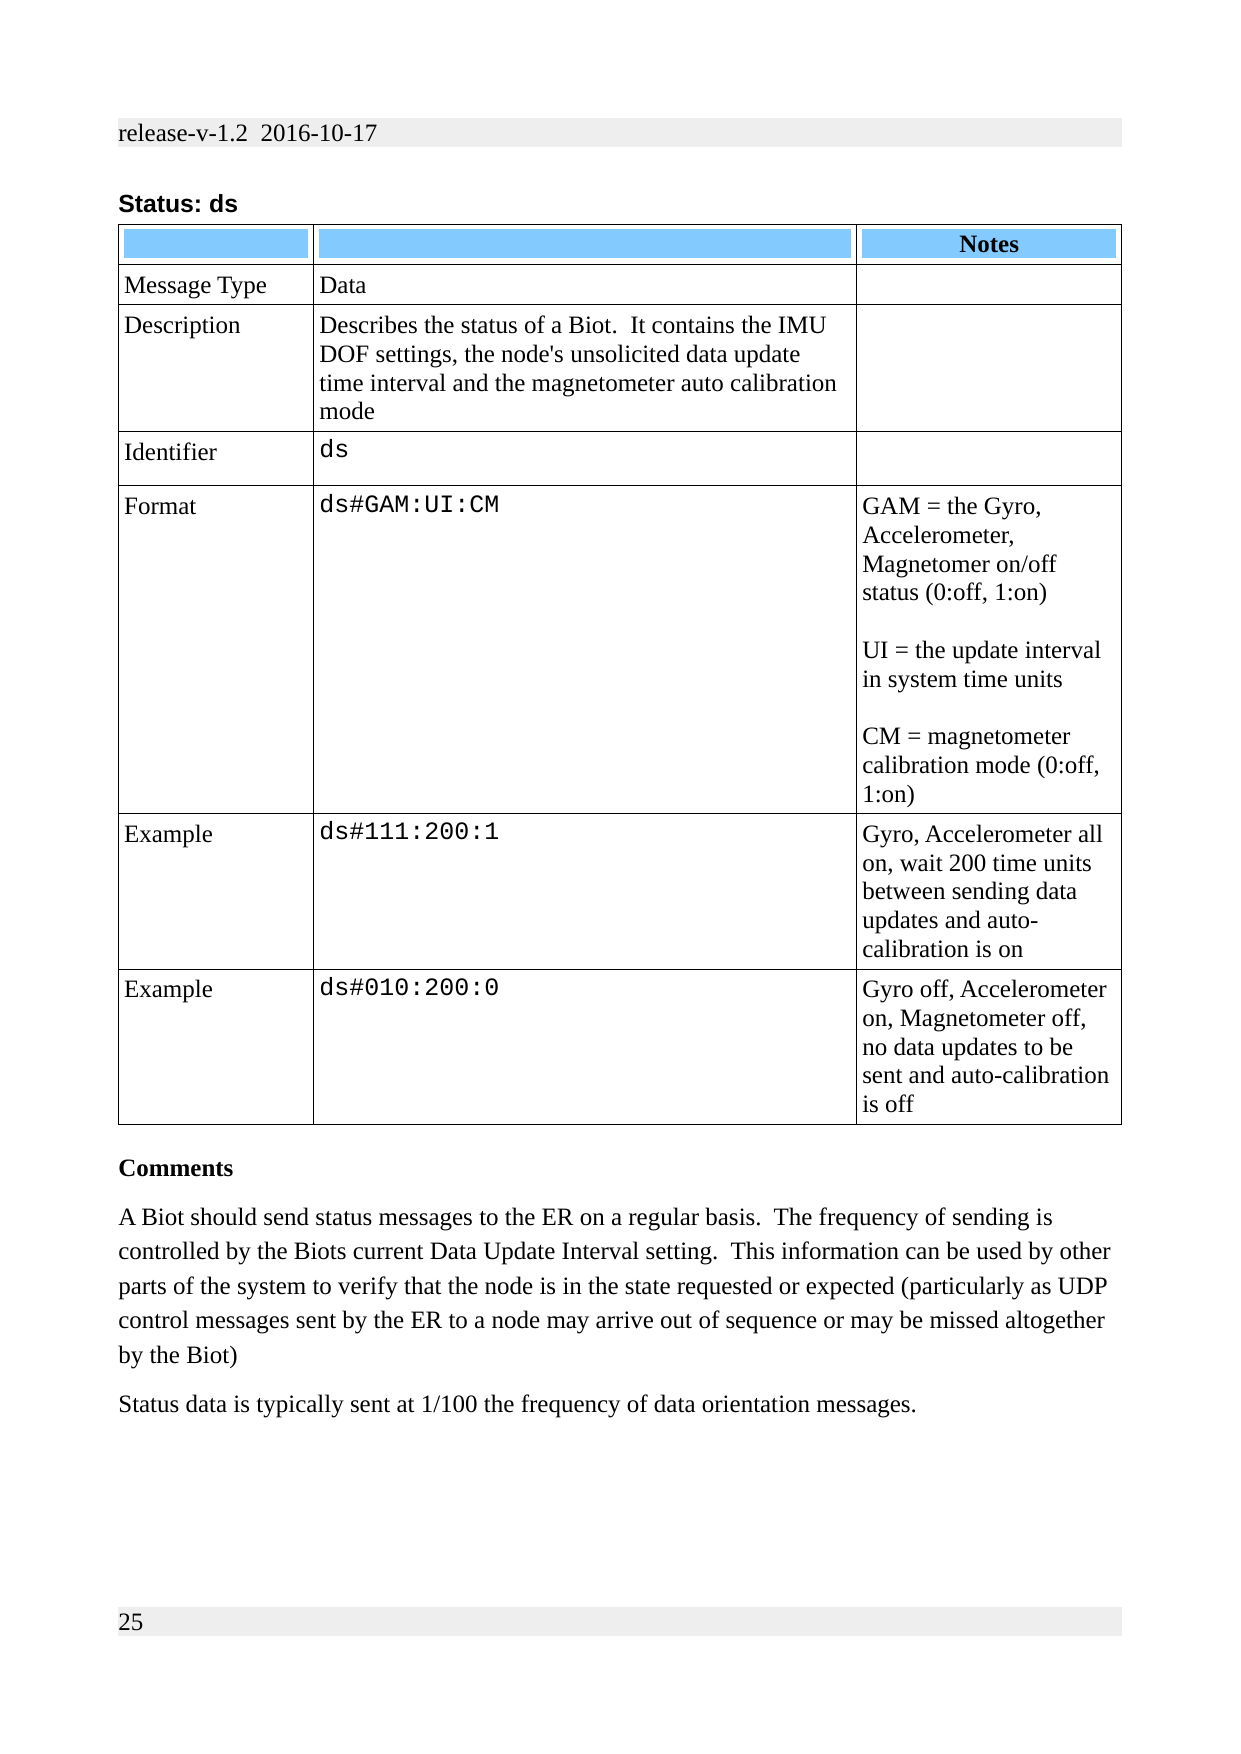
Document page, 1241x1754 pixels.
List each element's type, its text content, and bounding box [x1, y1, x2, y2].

text A Biot should send status messages to the ER on a regular basis. The frequency of sending is controlled by the Biots current Data Update Interval setting. This information can be used by other parts of the system to verify that the node is in the state requested or expected (particularly as UDP control messages sent by the ER to a node may arrive out of sequence or may be missed altogether by the Biot) [118, 1202, 1122, 1368]
table_cell Gyro, Accelerometer all on, wait 200 time units between sending data updates and auto-calibration is on [857, 814, 1121, 968]
subtitle Status: ds [118, 189, 1122, 217]
table_cell [857, 432, 1121, 485]
table_cell Example [119, 814, 313, 968]
table_cell Format [119, 486, 313, 813]
text Comments [118, 1153, 1122, 1181]
table_cell Describes the status of a Biot. It contains the IMU DOF settings, the node's unsolicited data update time interval and the magnetometer auto calibration mode [314, 305, 856, 431]
table_header Example [119, 970, 313, 1124]
table_cell [857, 265, 1121, 304]
table_cell ds#111:200:1 [314, 814, 856, 968]
table_cell [857, 305, 1121, 431]
table_header Gyro off, Accelerometer on, Magnetometer off, no data updates to be sent and auto-calibration is off [857, 970, 1121, 1124]
text Status data is typically sent at 1/100 the frequency of data orientation messages. [118, 1389, 1122, 1417]
table_cell ds#GAM:UI:CM [314, 486, 856, 813]
table_header [314, 225, 856, 264]
table_cell GAM = the Gyro, Accelerometer, Magnetomer on/off status (0:off, 1:on) UI = the update interval in system time units CM = magnetometer calibration mode (0:off, 1:on) [857, 486, 1121, 813]
table_cell Message Type [119, 265, 313, 304]
table_cell Description [119, 305, 313, 431]
table_header ds#010:200:0 [314, 970, 856, 1124]
table_header Notes [857, 225, 1121, 264]
table_cell Identifier [119, 432, 313, 485]
table_cell ds [314, 432, 856, 485]
table_cell Data [314, 265, 856, 304]
table_header [119, 225, 313, 264]
